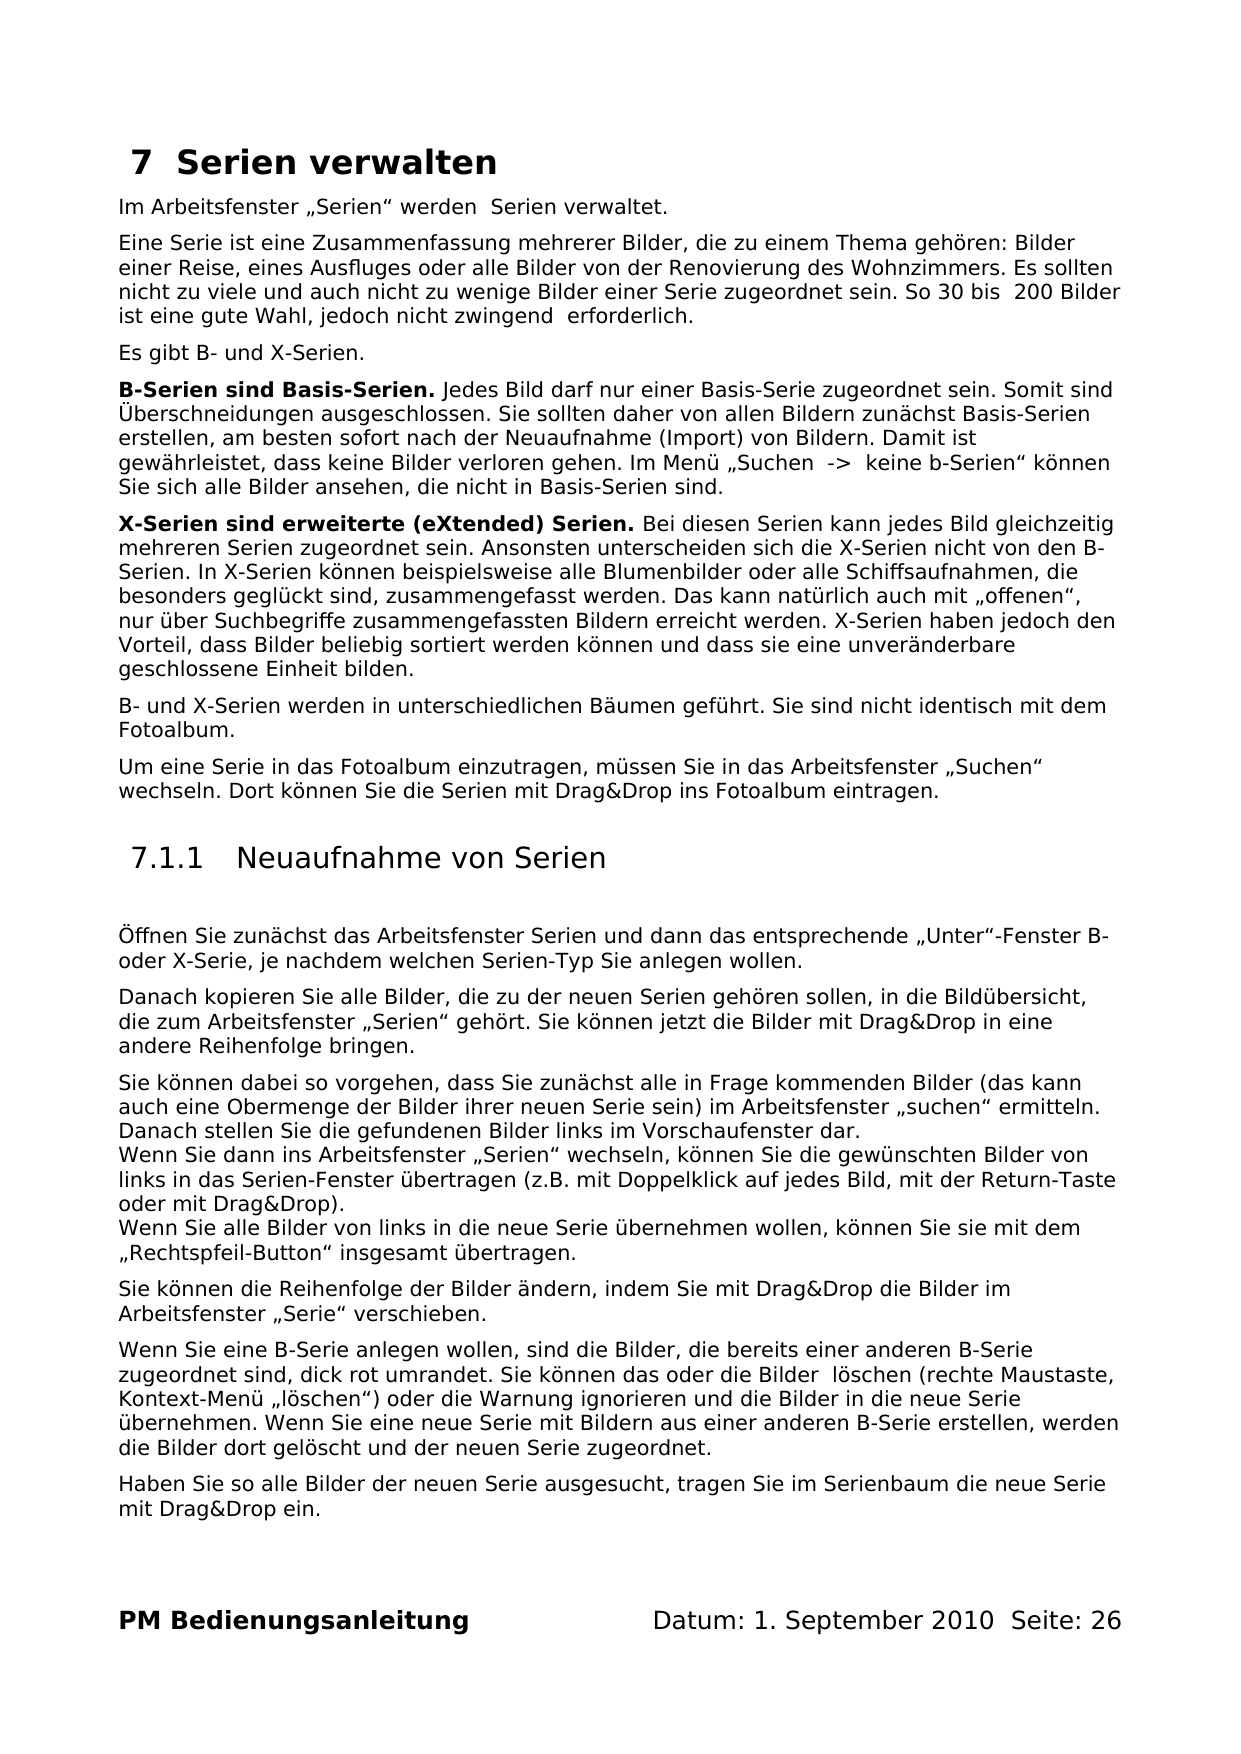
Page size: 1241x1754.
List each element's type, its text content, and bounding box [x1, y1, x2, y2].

text Haben Sie so alle Bilder der neuen Serie ausgesucht, tragen Sie im Serienbaum die neue Serie mit Drag&Drop ein. [118, 1472, 1122, 1521]
text B-Serien sind Basis-Serien. Jedes Bild darf nur einer Basis-Serie zugeordnet sein. Somit sind Überschneidungen ausgeschlossen. Sie sollten daher von allen Bildern zunächst Basis-Serien erstellen, am besten sofort nach der Neuaufnahme (Import) von Bildern. Damit ist gewährleistet, dass keine Bilder verloren gehen. Im Menü „Suchen -> keine b-Serien“ können Sie sich alle Bilder ansehen, die nicht in Basis-Serien sind. [118, 378, 1122, 499]
text Öffnen Sie zunächst das Arbeitsfenster Serien und dann das entsprechende „Unter“-Fenster B- oder X-Serie, je nachdem welchen Serien-Typ Sie anlegen wollen. [118, 924, 1122, 973]
subtitle Neuaufnahme von Serien [130, 841, 1122, 875]
text Danach kopieren Sie alle Bilder, die zu der neuen Serien gehören sollen, in die Bildübersicht, die zum Arbeitsfenster „Serien“ gehört. Sie können jetzt die Bilder mit Drag&Drop in eine andere Reihenfolge bringen. [118, 985, 1122, 1058]
text Sie können die Reihenfolge der Bilder ändern, indem Sie mit Drag&Drop die Bilder im Arbeitsfenster „Serie“ verschieben. [118, 1277, 1122, 1326]
text Es gibt B- und X-Serien. [118, 341, 1122, 365]
text Um eine Serie in das Fotoalbum einzutragen, müssen Sie in das Arbeitsfenster „Suchen“ wechseln. Dort können Sie die Serien mit Drag&Drop ins Fotoalbum eintragen. [118, 755, 1122, 804]
text B- und X-Serien werden in unterschiedlichen Bäumen geführt. Sie sind nicht identisch mit dem Fotoalbum. [118, 694, 1122, 743]
text X-Serien sind erweiterte (eXtended) Serien. Bei diesen Serien kann jedes Bild gleichzeitig mehreren Serien zugeordnet sein. Ansonsten unterscheiden sich die X-Serien nicht von den B-Serien. In X-Serien können beispielsweise alle Blumenbilder oder alle Schiffsaufnahmen, die besonders geglückt sind, zusammengefasst werden. Das kann natürlich auch mit „offenen“, nur über Suchbegriffe zusammengefassten Bildern erreicht werden. X-Serien haben jedoch den Vorteil, dass Bilder beliebig sortiert werden können und dass sie eine unveränderbare geschlossene Einheit bilden. [118, 512, 1122, 682]
text Im Arbeitsfenster „Serien“ werden Serien verwaltet. [118, 195, 1122, 219]
text Sie können dabei so vorgehen, dass Sie zunächst alle in Frage kommenden Bilder (das kann auch eine Obermenge der Bilder ihrer neuen Serie sein) im Arbeitsfenster „suchen“ ermitteln. Danach stellen Sie die gefundenen Bilder links im Vorschaufenster dar. Wenn Sie dann ins Arbeitsfenster „Serien“ wechseln, können Sie die gewünschten Bilder von links in das Serien-Fenster übertragen (z.B. mit Doppelklick auf jedes Bild, mit der Return-Taste oder mit Drag&Drop). Wenn Sie alle Bilder von links in die neue Serie übernehmen wollen, können Sie sie mit dem „Rechtspfeil-Button“ insgesamt übertragen. [118, 1071, 1122, 1265]
subtitle Serien verwalten [130, 143, 1122, 182]
text Wenn Sie eine B-Serie anlegen wollen, sind die Bilder, die bereits einer anderen B-Serie zugeordnet sind, dick rot umrandet. Sie können das oder die Bilder löschen (rechte Maustaste, Kontext-Menü „löschen“) oder die Warnung ignorieren und die Bilder in die neue Serie übernehmen. Wenn Sie eine neue Serie mit Bildern aus einer anderen B-Serie erstellen, werden die Bilder dort gelöscht und der neuen Serie zugeordnet. [118, 1338, 1122, 1460]
text Eine Serie ist eine Zusammenfassung mehrerer Bilder, die zu einem Thema gehören: Bilder einer Reise, eines Ausfluges oder alle Bilder von der Renovierung des Wohnzimmers. Es sollten nicht zu viele und auch nicht zu wenige Bilder einer Serie zugeordnet sein. So 30 bis 200 Bilder ist eine gute Wahl, jedoch nicht zwingend erforderlich. [118, 231, 1122, 328]
